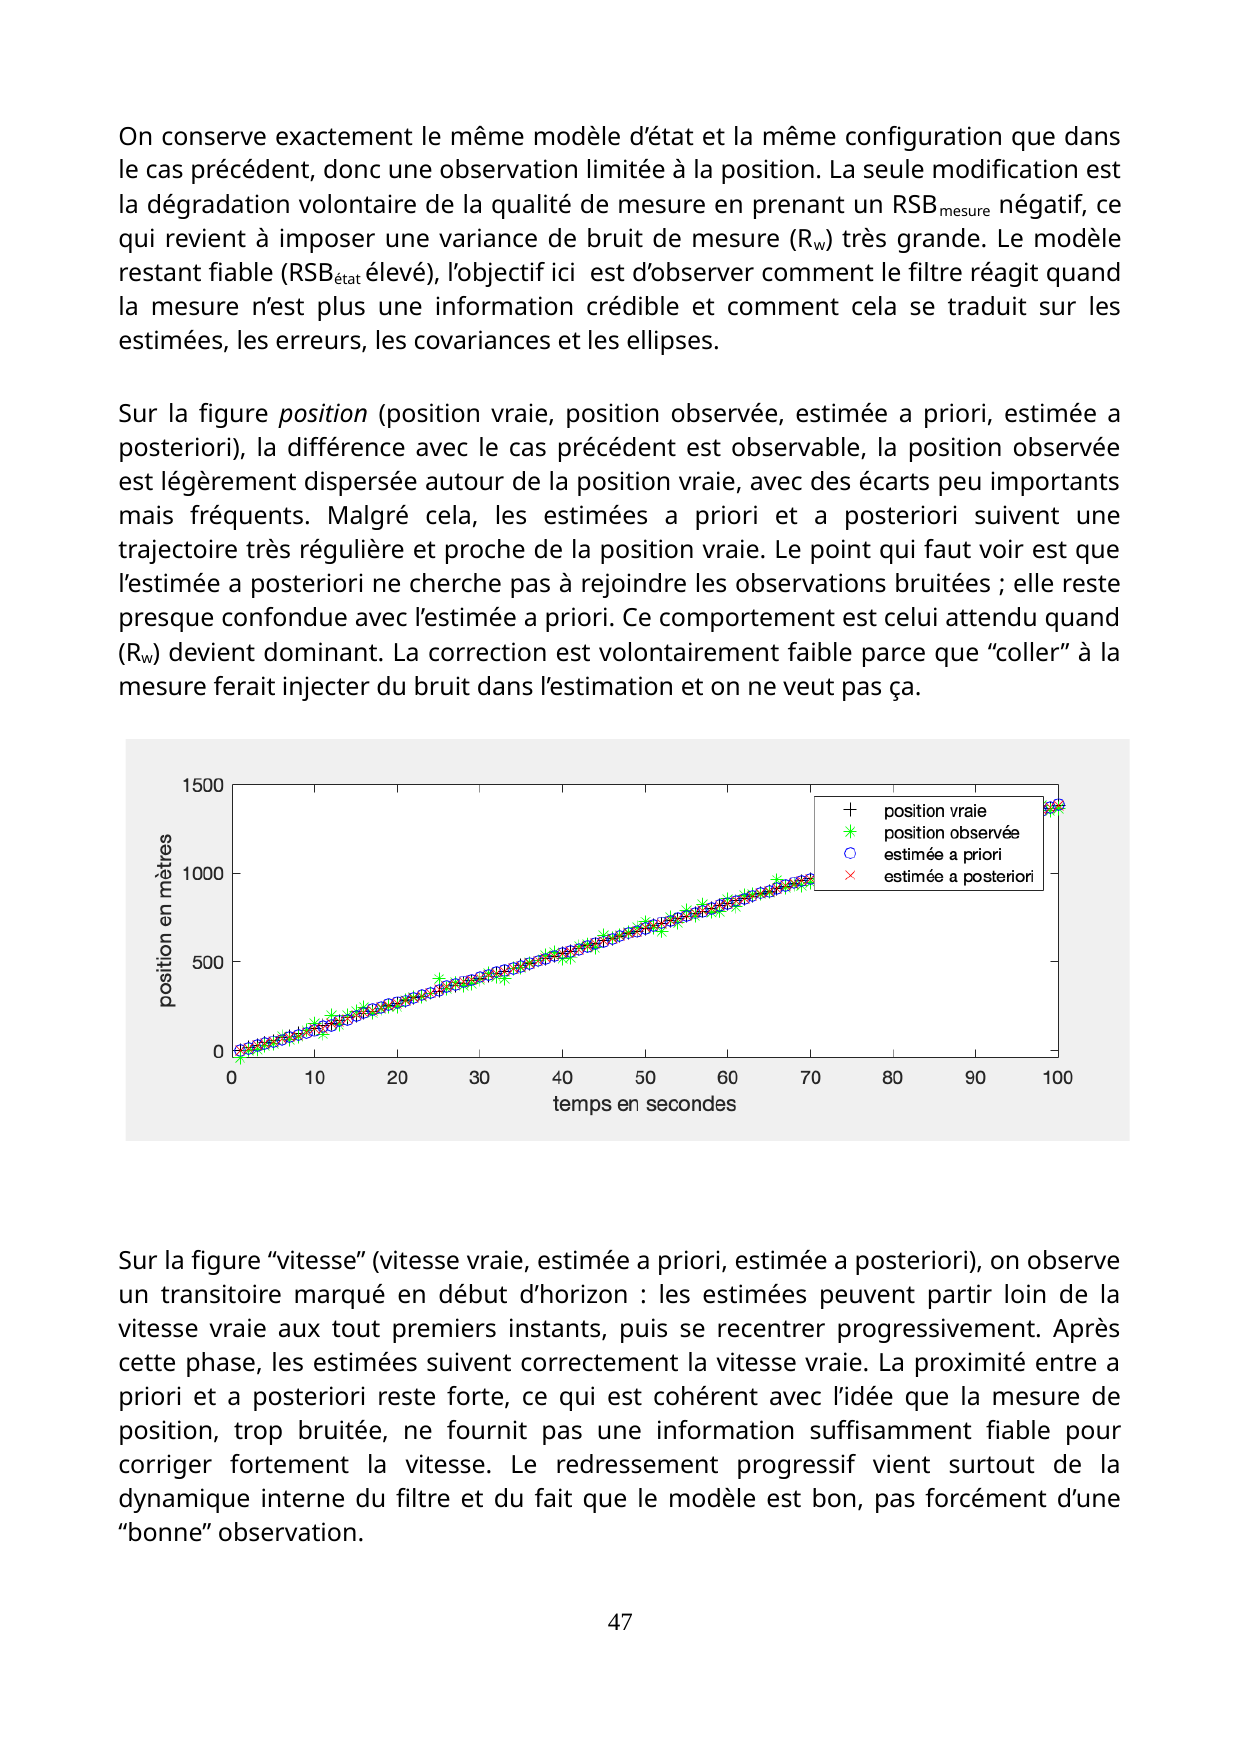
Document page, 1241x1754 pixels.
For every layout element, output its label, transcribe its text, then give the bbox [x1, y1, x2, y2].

picture [125, 739, 1130, 1141]
text Sur la figure “vitesse” (vitesse vraie, estimée a priori, estimée a posteriori), on observe un transitoire marqué en début d’horizon : les estimées peuvent partir loin de la vitesse vraie aux tout premiers instants, puis se recentrer progressivement. Après cette phase, les estimées suivent correctement la vitesse vraie. La proximité entre a priori et a posteriori reste forte, ce qui est cohérent avec l’idée que la mesure de position, trop bruitée, ne fournit pas une information suffisamment fiable pour corriger fortement la vitesse. Le redressement progressif vient surtout de la dynamique interne du filtre et du fait que le modèle est bon, pas forcément d’une “bonne” observation. [118, 1242, 1122, 1549]
text On conserve exactement le même modèle d’état et la même configuration que dans le cas précédent, donc une observation limitée à la position. La seule modification est la dégradation volontaire de la qualité de mesure en prenant un RSBmesure négatif, ce qui revient à imposer une variance de bruit de mesure (Rw) très grande. Le modèle restant fiable (RSBétat élevé), l’objectif ici est d’observer comment le filtre réagit quand la mesure n’est plus une information crédible et comment cela se traduit sur les estimées, les erreurs, les covariances et les ellipses. [118, 118, 1122, 357]
text Sur la figure position (position vraie, position observée, estimée a priori, estimée a posteriori), la différence avec le cas précédent est observable, la position observée est légèrement dispersée autour de la position vraie, avec des écarts peu importants mais fréquents. Malgré cela, les estimées a priori et a posteriori suivent une trajectoire très régulière et proche de la position vraie. Le point qui faut voir est que l’estimée a posteriori ne cherche pas à rejoindre les observations bruitées ; elle reste presque confondue avec l’estimée a priori. Ce comportement est celui attendu quand (Rw) devient dominant. La correction est volontairement faible parce que “coller” à la mesure ferait injecter du bruit dans l’estimation et on ne veut pas ça. [118, 396, 1122, 702]
